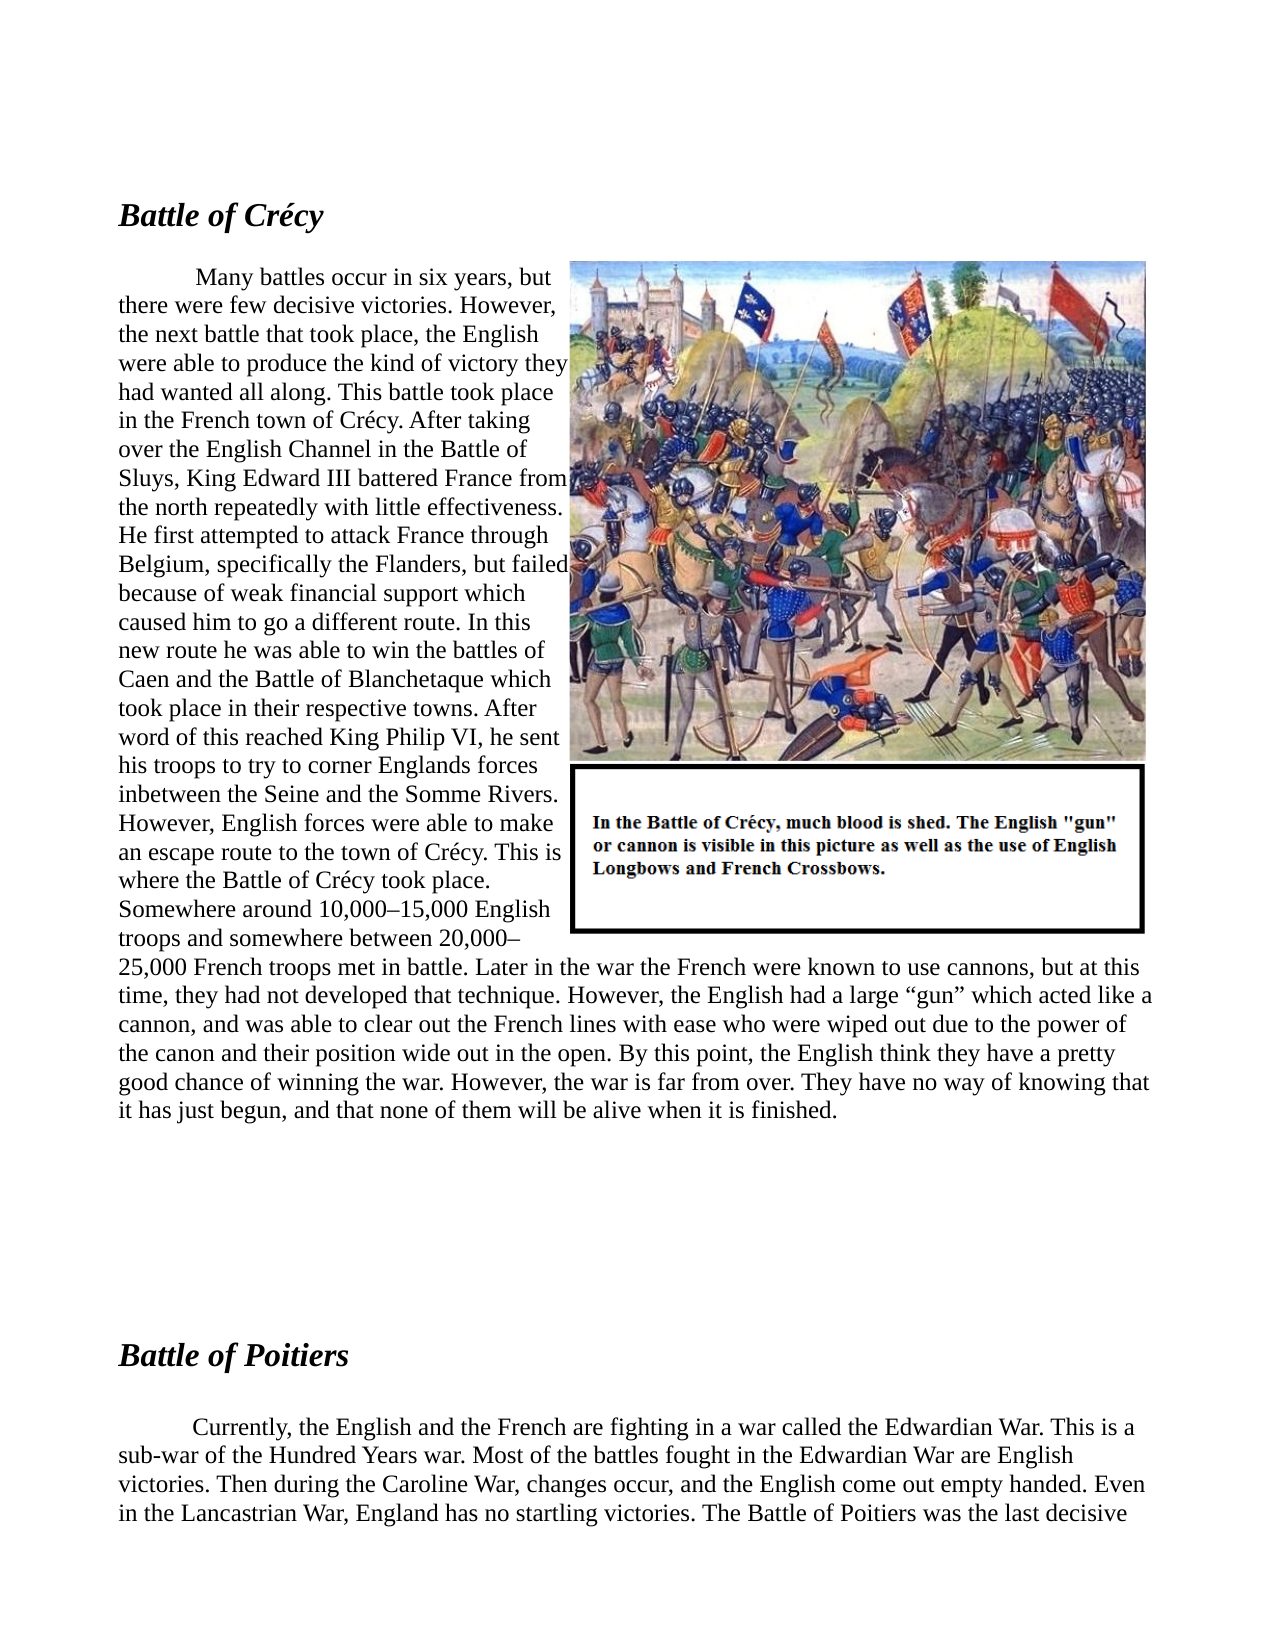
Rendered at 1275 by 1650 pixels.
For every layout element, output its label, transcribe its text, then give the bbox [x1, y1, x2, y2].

text Battle of Poitiers [118, 1335, 1157, 1373]
text Battle of Crécy [118, 195, 1157, 233]
text Many battles occur in six years, but there were few decisive victories. However, the next battle that took place, the English were able to produce the kind of victory they had wanted all along. This battle took place in the French town of Crécy. After taking over the English Channel in the Battle of Sluys, King Edward III battered France from the north repeatedly with little effectiveness. He first attempted to attack France through Belgium, specifically the Flanders, but failed because of weak financial support which caused him to go a different route. In this new route he was able to win the battles of Caen and the Battle of Blanchetaque which took place in their respective towns. After word of this reached King Philip VI, he sent his troops to try to corner Englands forces inbetween the Seine and the Somme Rivers. However, English forces were able to make an escape route to the town of Crécy. This is where the Battle of Crécy took place. Somewhere around 10,000–15,000 English troops and somewhere between 20,000–25,000 French troops met in battle. Later in the war the French were known to use cannons, but at this time, they had not developed that technique. However, the English had a large “gun” which acted like a cannon, and was able to clear out the French lines with ease who were wiped out due to the power of the canon and their position wide out in the open. By this point, the English think they have a pretty good chance of winning the war. However, the war is far from over. They have no way of knowing that it has just begun, and that none of them will be alive when it is finished. [118, 262, 1157, 1124]
text Currently, the English and the French are fighting in a war called the Edwardian War. This is a sub-war of the Hundred Years war. Most of the battles fought in the Edwardian War are English victories. Then during the Caroline War, changes occur, and the English come out empty handed. Even in the Lancastrian War, England has no startling victories. The Battle of Poitiers was the last decisive [118, 1412, 1157, 1527]
